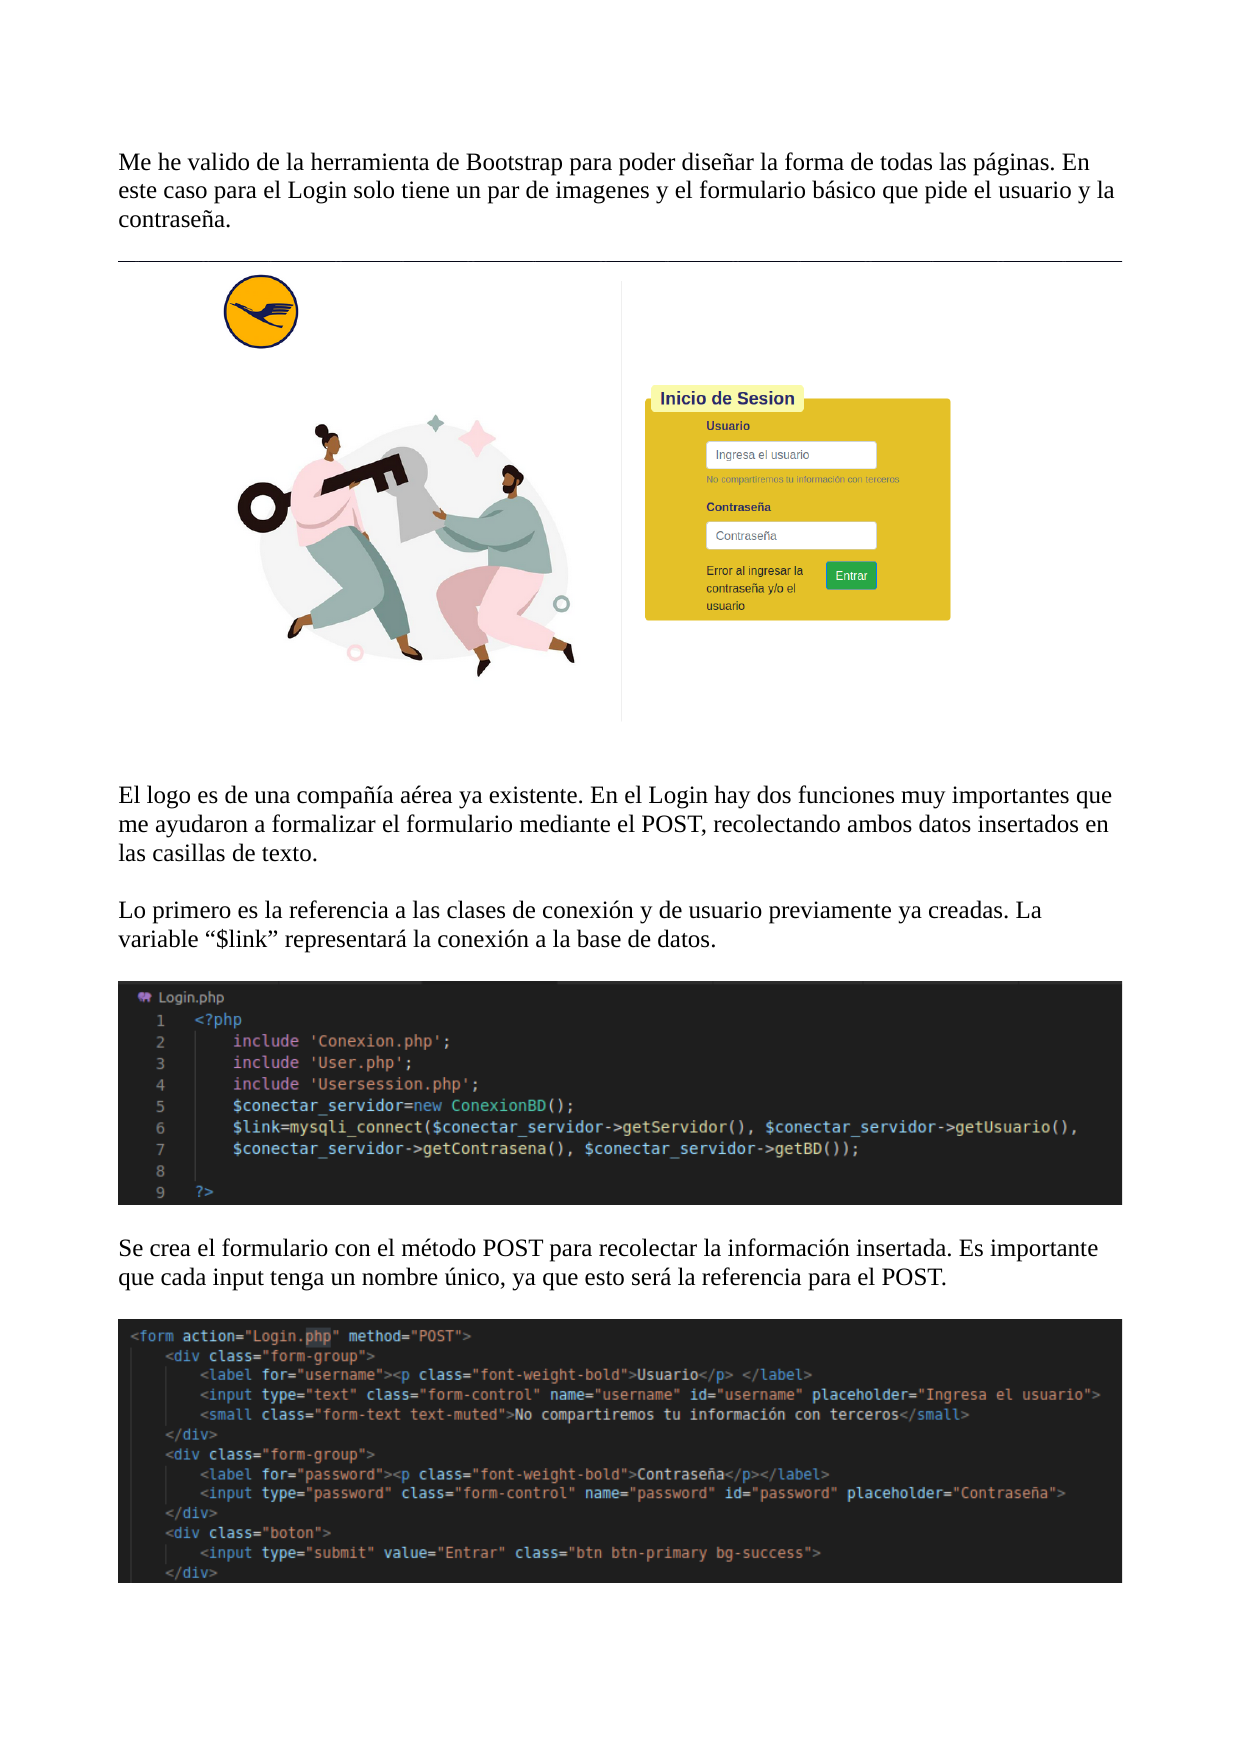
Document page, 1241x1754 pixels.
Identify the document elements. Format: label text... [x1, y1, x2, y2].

text Lo primero es la referencia a las clases de conexión y de usuario previamente ya creadas. La variable “$link” representará la conexión a la base de datos. [118, 895, 1122, 953]
picture [118, 261, 1123, 752]
picture [118, 1319, 1123, 1583]
text El logo es de una compañía aérea ya existente. En el Login hay dos funciones muy importantes que me ayudaron a formalizar el formulario mediante el POST, recolectando ambos datos insertados en las casillas de texto. [118, 780, 1122, 866]
text Se crea el formulario con el método POST para recolectar la información insertada. Es importante que cada input tenga un nombre único, ya que esto será la referencia para el POST. [118, 1233, 1122, 1291]
text Me he valido de la herramienta de Bootstrap para poder diseñar la forma de todas las páginas. En este caso para el Login solo tiene un par de imagenes y el formulario básico que pide el usuario y la contraseña. [118, 147, 1122, 233]
picture [118, 981, 1123, 1205]
